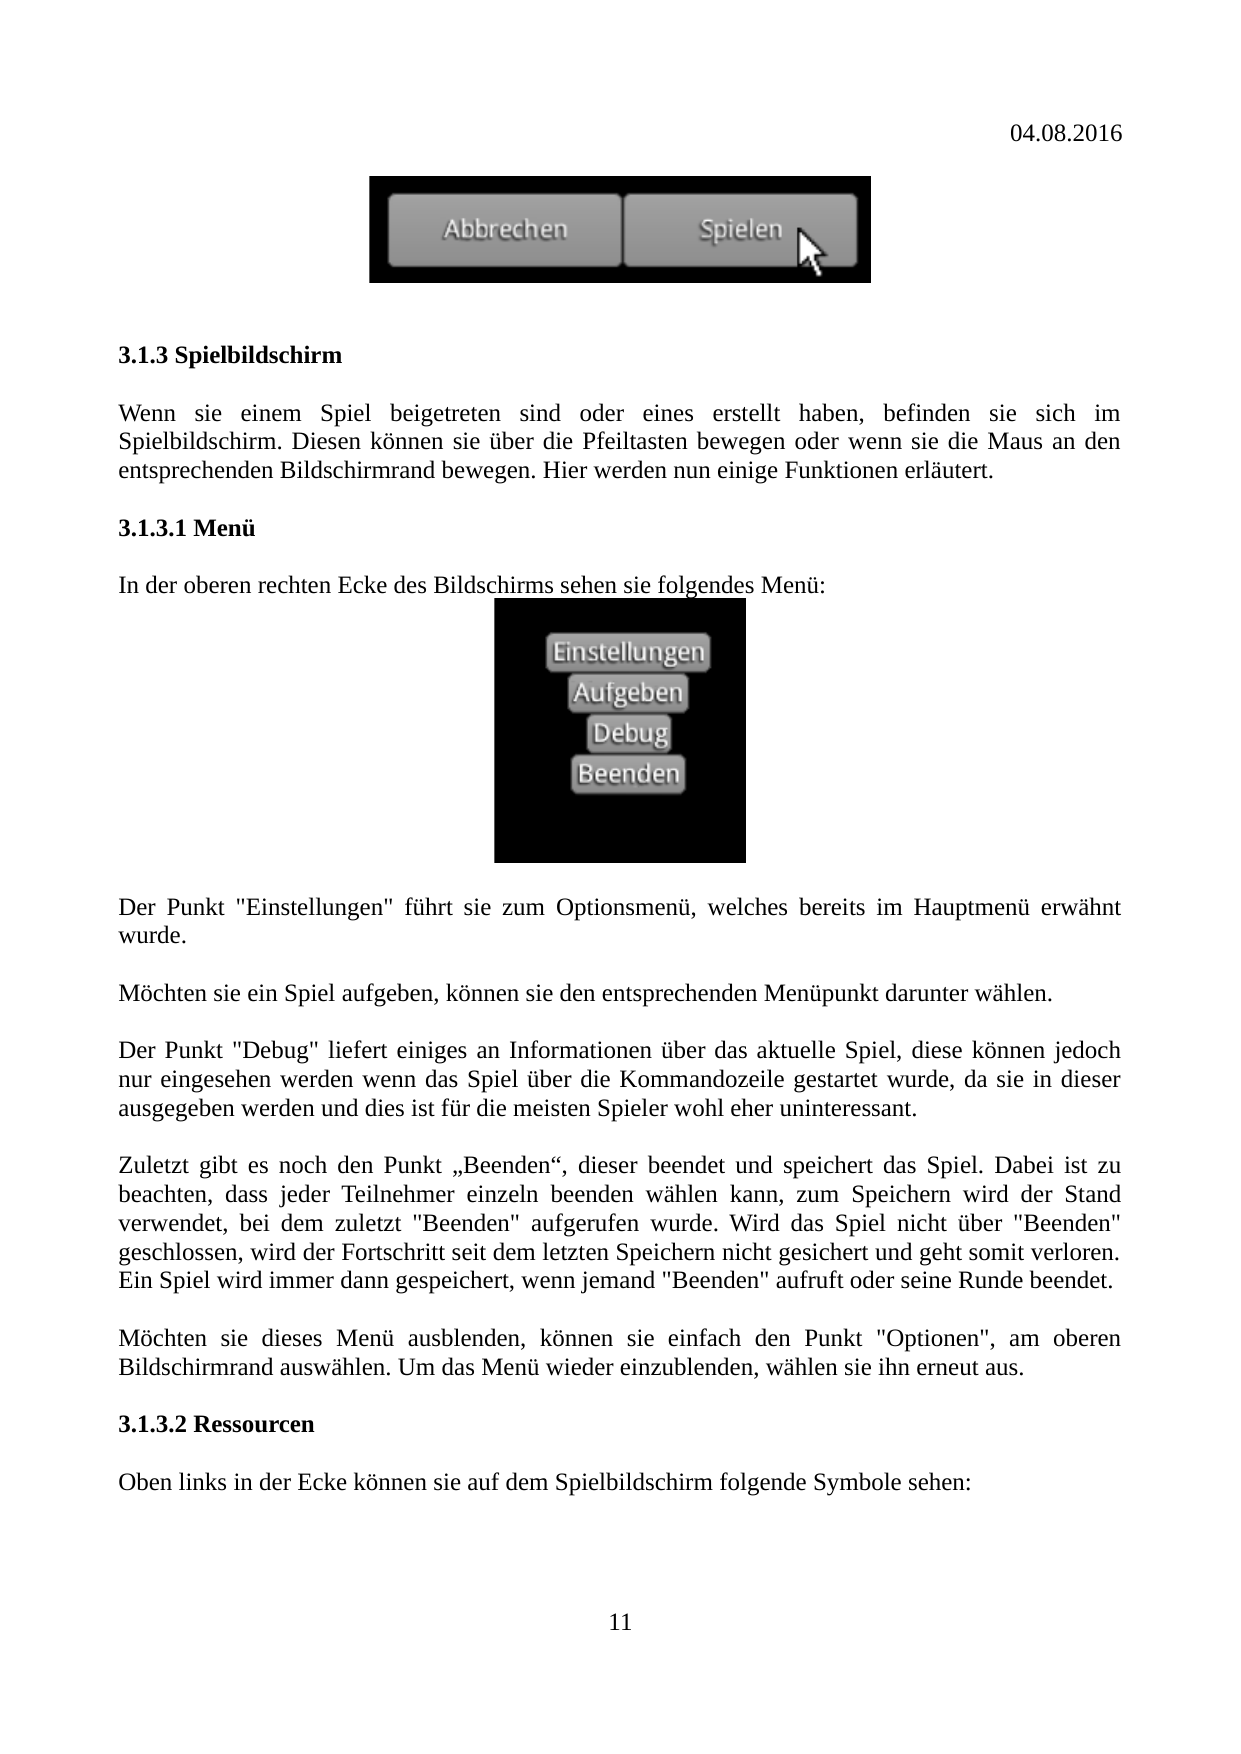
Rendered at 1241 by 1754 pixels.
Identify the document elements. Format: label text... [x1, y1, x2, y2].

picture [494, 598, 746, 863]
text 3.1.3.1 Menü [118, 513, 1122, 541]
text Der Punkt "Einstellungen" führt sie zum Optionsmenü, welches bereits im Hauptmenü erwähnt wurde. [118, 892, 1122, 949]
text Oben links in der Ecke können sie auf dem Spielbildschirm folgende Symbole sehen: [118, 1467, 1122, 1495]
text Wenn sie einem Spiel beigetreten sind oder eines erstellt haben, befinden sie sich im Spielbildschirm. Diesen können sie über die Pfeiltasten bewegen oder wenn sie die Maus an den entsprechenden Bildschirmrand bewegen. Hier werden nun einige Funktionen erläutert. [118, 398, 1122, 484]
picture [369, 176, 871, 283]
text Der Punkt "Debug" liefert einiges an Informationen über das aktuelle Spiel, diese können jedoch nur eingesehen werden wenn das Spiel über die Kommandozeile gestartet wurde, da sie in dieser ausgegeben werden und dies ist für die meisten Spieler wohl eher uninteressant. [118, 1035, 1122, 1122]
text Zuletzt gibt es noch den Punkt „Beenden“, dieser beendet und speichert das Spiel. Dabei ist zu beachten, dass jeder Teilnehmer einzeln beenden wählen kann, zum Speichern wird der Stand verwendet, bei dem zuletzt "Beenden" aufgerufen wurde. Wird das Spiel nicht über "Beenden" geschlossen, wird der Fortschritt seit dem letzten Speichern nicht gesichert und geht somit verloren. Ein Spiel wird immer dann gespeichert, wenn jemand "Beenden" aufruft oder seine Runde beendet. [118, 1150, 1122, 1294]
text Möchten sie dieses Menü ausblenden, können sie einfach den Punkt "Optionen", am oberen Bildschirmrand auswählen. Um das Menü wieder einzublenden, wählen sie ihn erneut aus. [118, 1323, 1122, 1380]
text 3.1.3 Spielbildschirm [118, 340, 1122, 369]
text In der oberen rechten Ecke des Bildschirms sehen sie folgendes Menü: [118, 570, 1122, 599]
text Möchten sie ein Spiel aufgeben, können sie den entsprechenden Menüpunkt darunter wählen. [118, 978, 1122, 1007]
text 3.1.3.2 Ressourcen [118, 1409, 1122, 1438]
